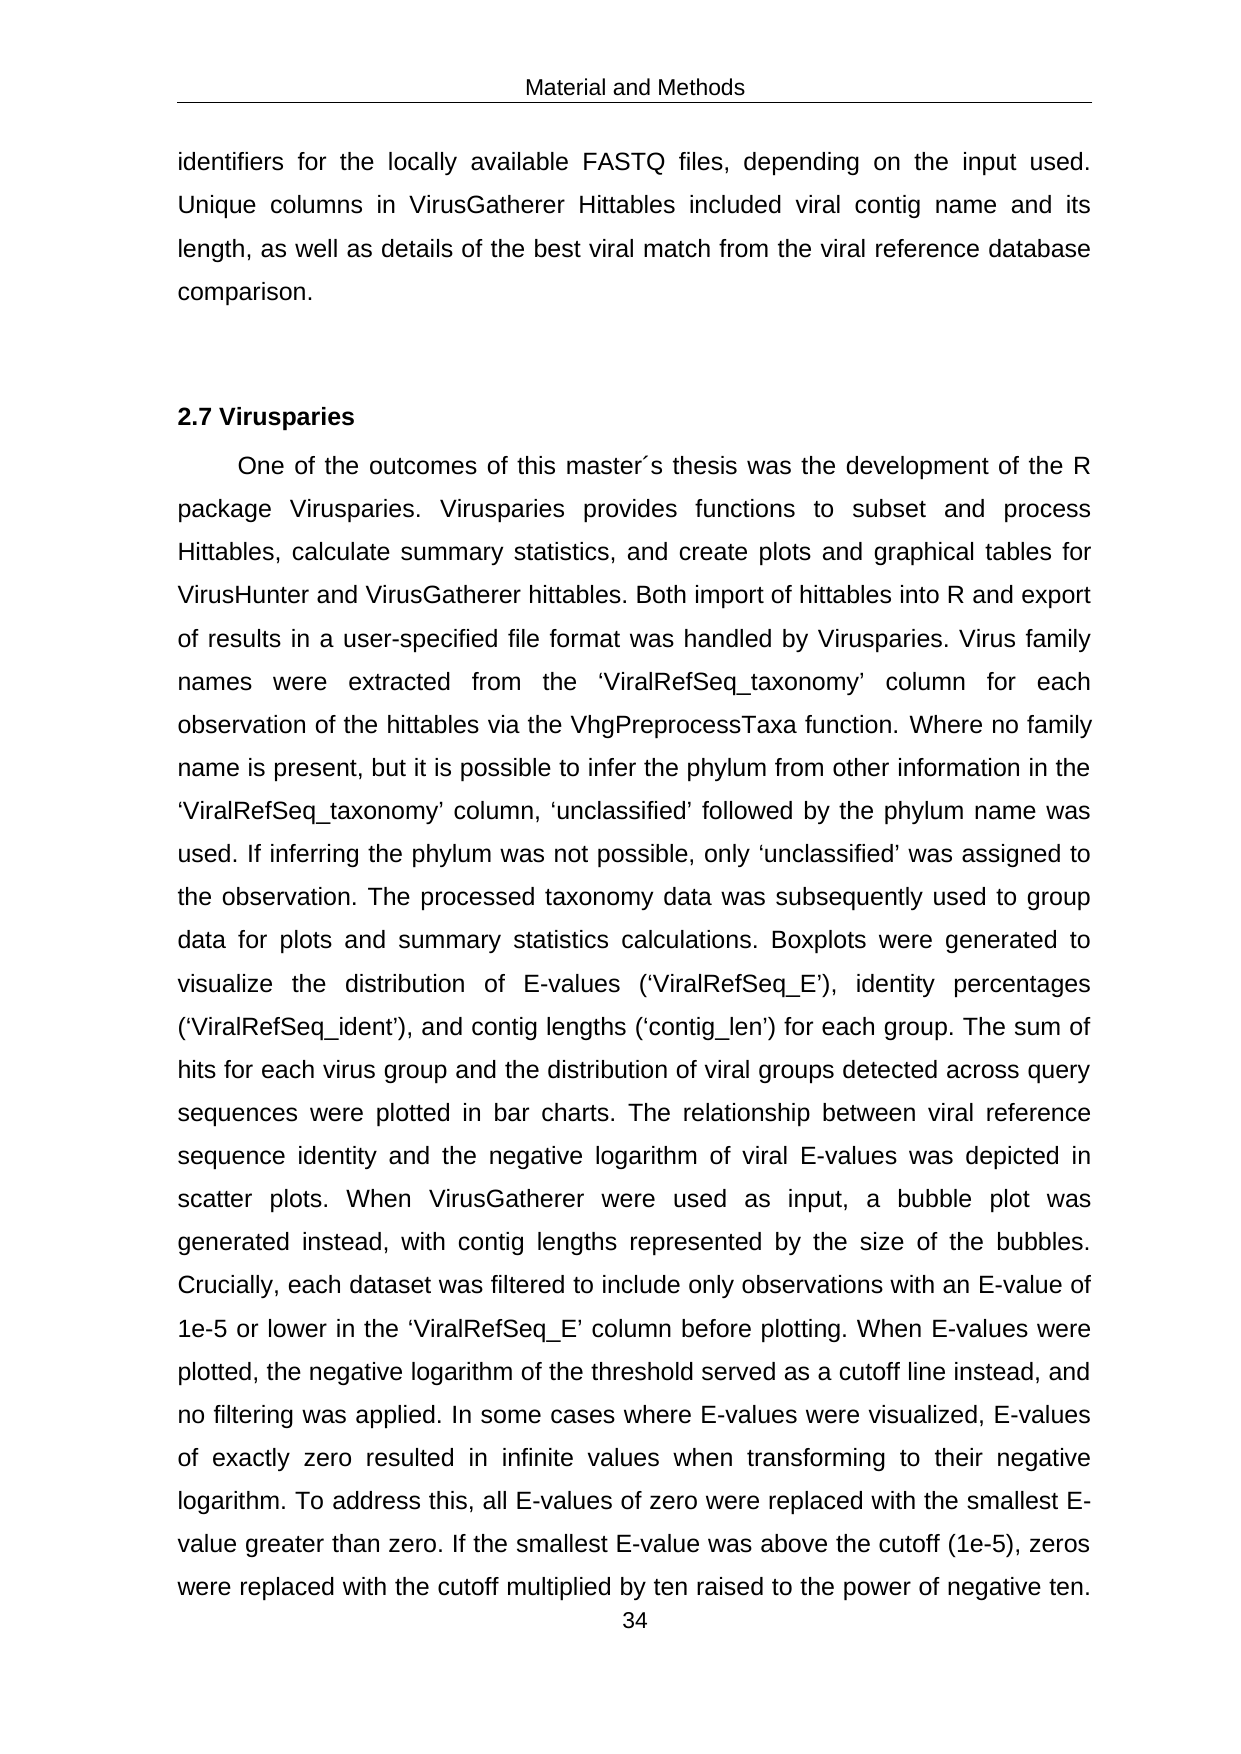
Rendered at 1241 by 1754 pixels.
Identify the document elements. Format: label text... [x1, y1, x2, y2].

text identifiers for the locally available FASTQ files, depending on the input used. Unique columns in VirusGatherer Hittables included viral contig name and its length, as well as details of the best viral match from the viral reference database comparison. [177, 147, 1092, 306]
text One of the outcomes of this master´s thesis was the development of the R package Virusparies. Virusparies provides functions to subset and process Hittables, calculate summary statistics, and create plots and graphical tables for VirusHunter and VirusGatherer hittables. Both import of hittables into R and export of results in a user-specified file format was handled by Virusparies. Virus family names were extracted from the ‘ViralRefSeq_taxonomy’ column for each observation of the hittables via the VhgPreprocessTaxa function. Where no family name is present, but it is possible to infer the phylum from other information in the ‘ViralRefSeq_taxonomy’ column, ‘unclassified’ followed by the phylum name was used. If inferring the phylum was not possible, only ‘unclassified’ was assigned to the observation. The processed taxonomy data was subsequently used to group data for plots and summary statistics calculations. Boxplots were generated to visualize the distribution of E-values (‘ViralRefSeq_E’), identity percentages (‘ViralRefSeq_ident’), and contig lengths (‘contig_len’) for each group. The sum of hits for each virus group and the distribution of viral groups detected across query sequences were plotted in bar charts. The relationship between viral reference sequence identity and the negative logarithm of viral E-values was depicted in scatter plots. When VirusGatherer were used as input, a bubble plot was generated instead, with contig lengths represented by the size of the bubbles. Crucially, each dataset was filtered to include only observations with an E-value of 1e-5 or lower in the ‘ViralRefSeq_E’ column before plotting. When E-values were plotted, the negative logarithm of the threshold served as a cutoff line instead, and no filtering was applied. In some cases where E-values were visualized, E-values of exactly zero resulted in infinite values when transforming to their negative logarithm. To address this, all E-values of zero were replaced with the smallest E-value greater than zero. If the smallest E-value was above the cutoff (1e-5), zeros were replaced with the cutoff multiplied by ten raised to the power of negative ten. [177, 451, 1092, 1601]
subtitle 2.7 Virusparies [177, 402, 1092, 431]
